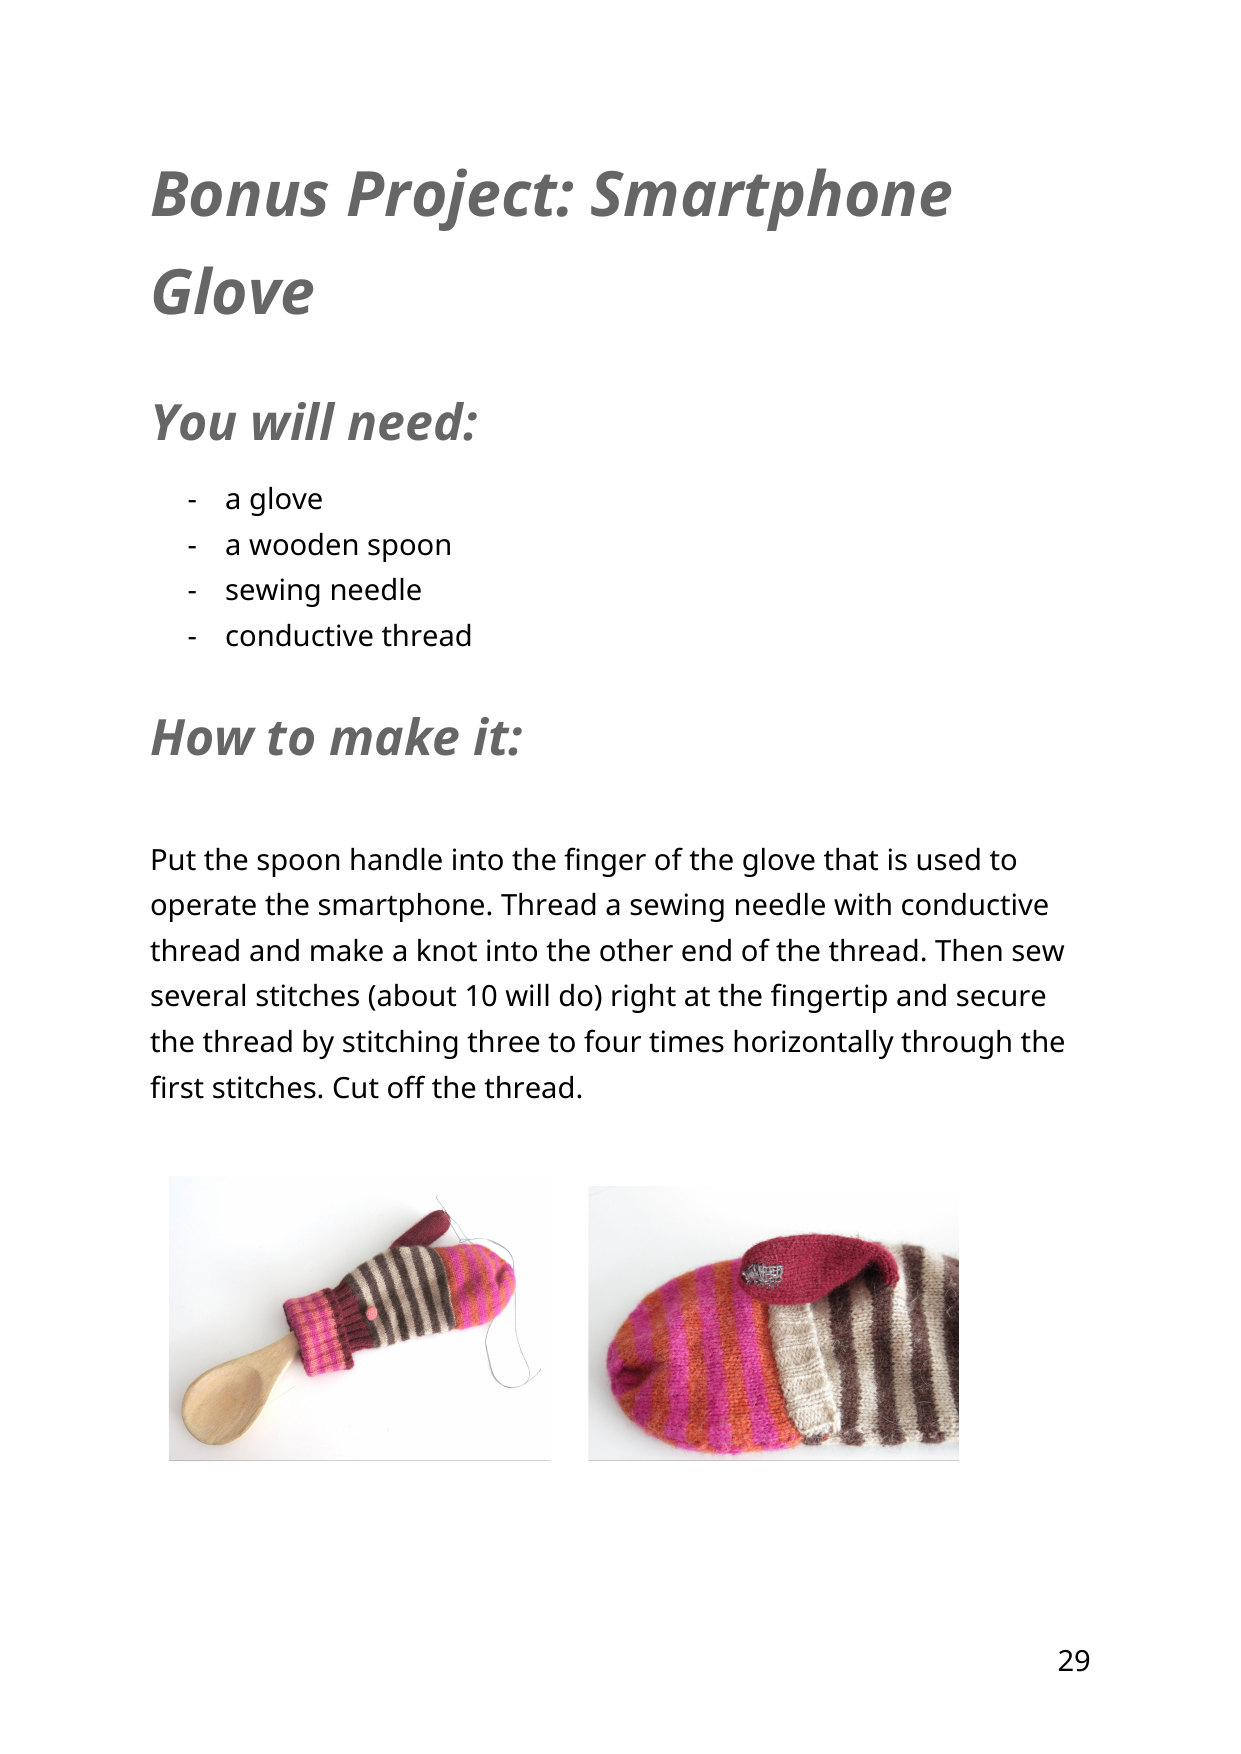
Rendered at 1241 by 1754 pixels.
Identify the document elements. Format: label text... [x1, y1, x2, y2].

subtitle How to make it: [150, 702, 1091, 770]
list conductive thread [187, 615, 1091, 655]
picture [168, 1176, 551, 1461]
subtitle You will need: [150, 387, 1091, 455]
picture [588, 1186, 959, 1461]
text Put the spoon handle into the finger of the glove that is used to operate the smartphone. Thread a sewing needle with conductive thread and make a knot into the other end of the thread. Then sew several stitches (about 10 will do) right at the fingertip and secure the thread by stitching three to four times horizontally through the first stitches. Cut off the thread. [150, 839, 1091, 1107]
list a glove [187, 478, 1091, 518]
list a wooden spoon [187, 524, 1091, 563]
subtitle Bonus Project: Smartphone Glove [150, 150, 1091, 333]
list sewing needle [187, 569, 1091, 609]
